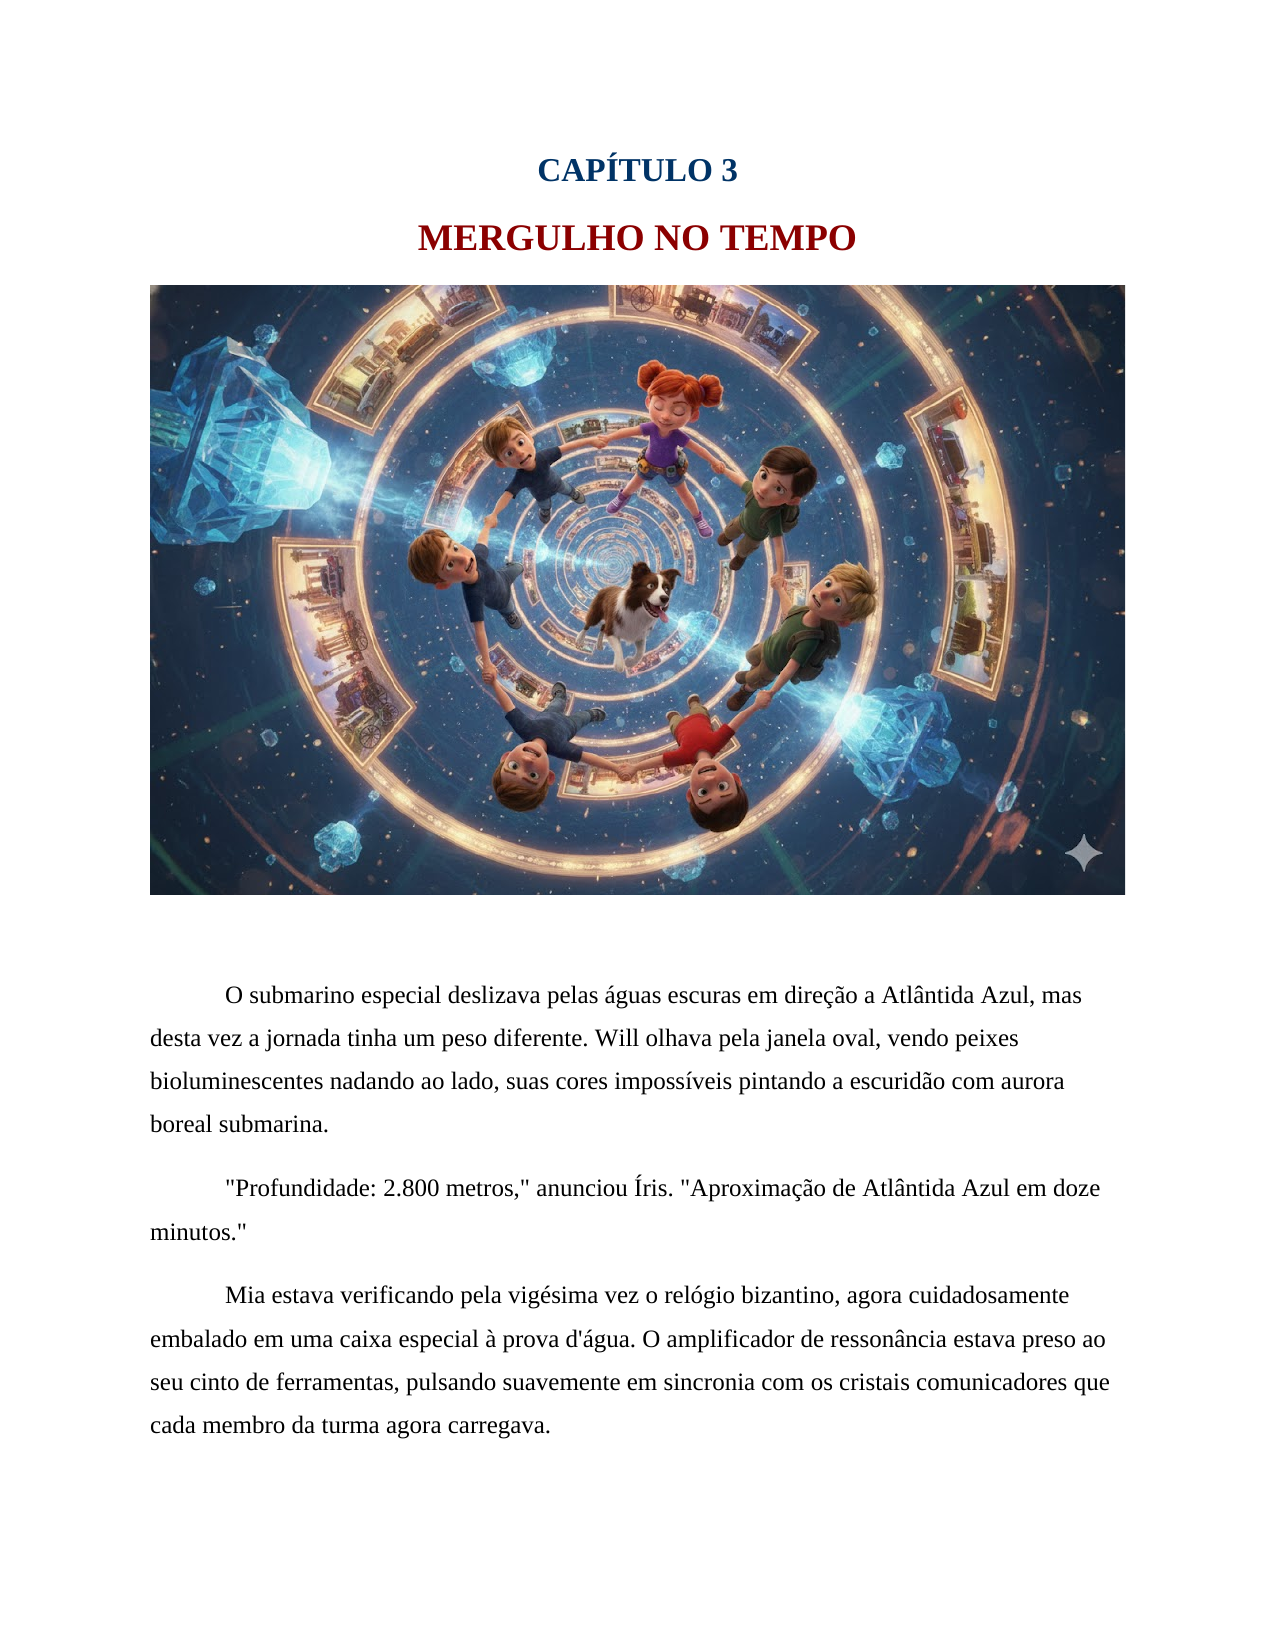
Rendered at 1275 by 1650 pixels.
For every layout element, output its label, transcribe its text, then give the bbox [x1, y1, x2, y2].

text Mia estava verificando pela vigésima vez o relógio bizantino, agora cuidadosamente embalado em uma caixa especial à prova d'água. O amplificador de ressonância estava preso ao seu cinto de ferramentas, pulsando suavemente em sincronia com os cristais comunicadores que cada membro da turma agora carregava. [150, 1281, 1125, 1439]
picture [150, 285, 1125, 895]
text O submarino especial deslizava pelas águas escuras em direção a Atlântida Azul, mas desta vez a jornada tinha um peso diferente. Will olhava pela janela oval, vendo peixes bioluminescentes nadando ao lado, suas cores impossíveis pintando a escuridão com aurora boreal submarina. [150, 980, 1125, 1138]
text "Profundidade: 2.800 metros," anunciou Íris. "Aproximação de Atlântida Azul em doze minutos." [150, 1173, 1125, 1245]
text MERGULHO NO TEMPO [150, 215, 1125, 258]
text CAPÍTULO 3 [150, 150, 1125, 188]
